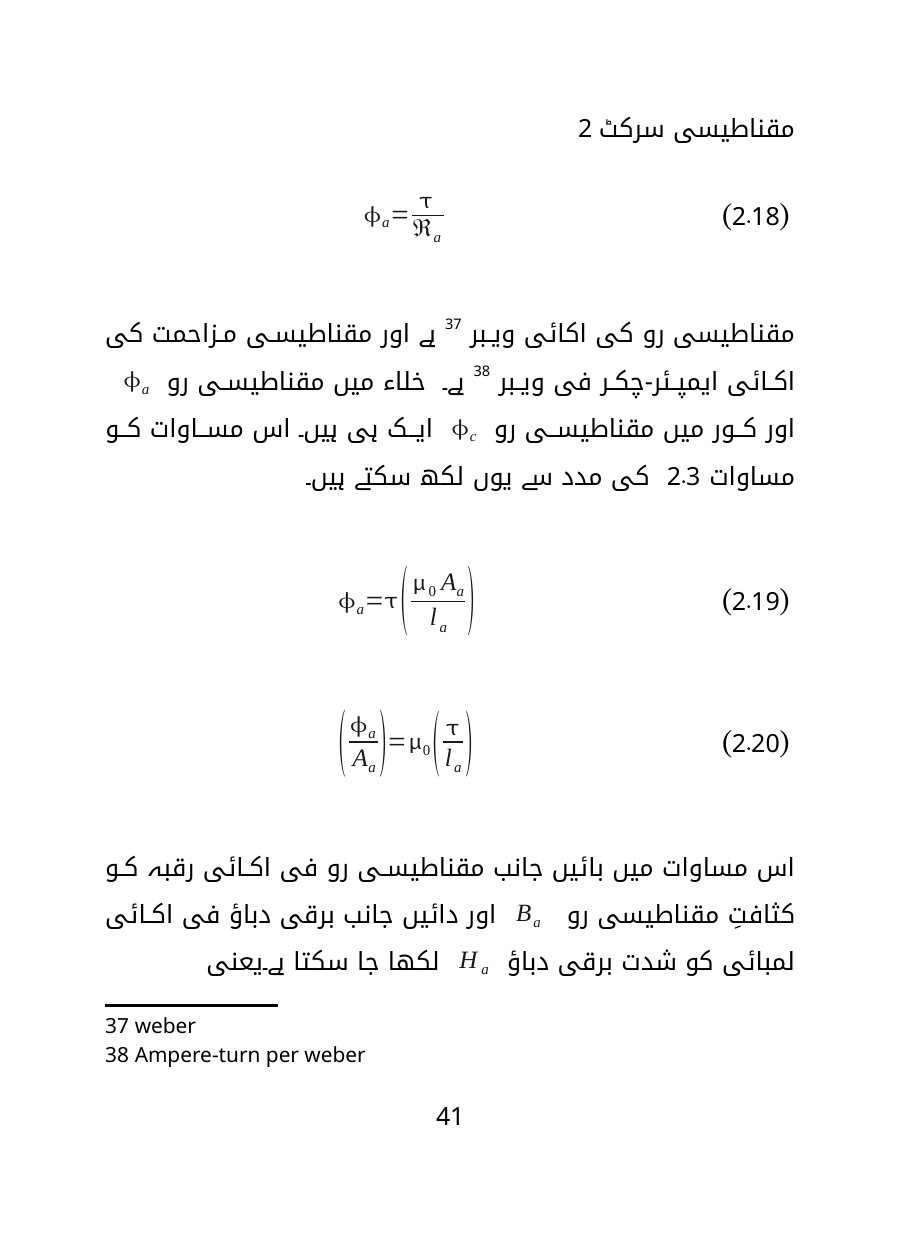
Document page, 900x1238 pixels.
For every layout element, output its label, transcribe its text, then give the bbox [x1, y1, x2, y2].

table_header [105, 559, 700, 656]
text weber [105, 1012, 795, 1040]
table_header (2.18) [694, 183, 795, 264]
table_header [105, 183, 694, 264]
table_header (2.19) [700, 559, 795, 656]
table_header (2.20) [699, 703, 795, 797]
text اس مساوات میں بائیں جانب مقناطیسی رو فی اکائی رقبہ کو کثافتِ مقناطیسی رو اور دائیں جانب برقی دباؤ فی اکائی لمبائی کو شدت برقی دباؤلکھا جا سکتا ہے۔یعنی [105, 844, 795, 986]
table_header [105, 703, 699, 797]
text مقناطیسی رو کی اکائی ویبر ہے اور مقناطیسی مزاحمت کی اکائی ایمپئر-چکر فی ویبر ہے۔ خلاء میں مقناطیسی رواور کور میں مقناطیسی روایک ہی ہیں۔ اس مساوات کو مساوات 2.3 کی مدد سے یوں لکھ سکتے ہیں۔ [105, 311, 795, 500]
text Ampere-turn per weber [105, 1040, 795, 1068]
